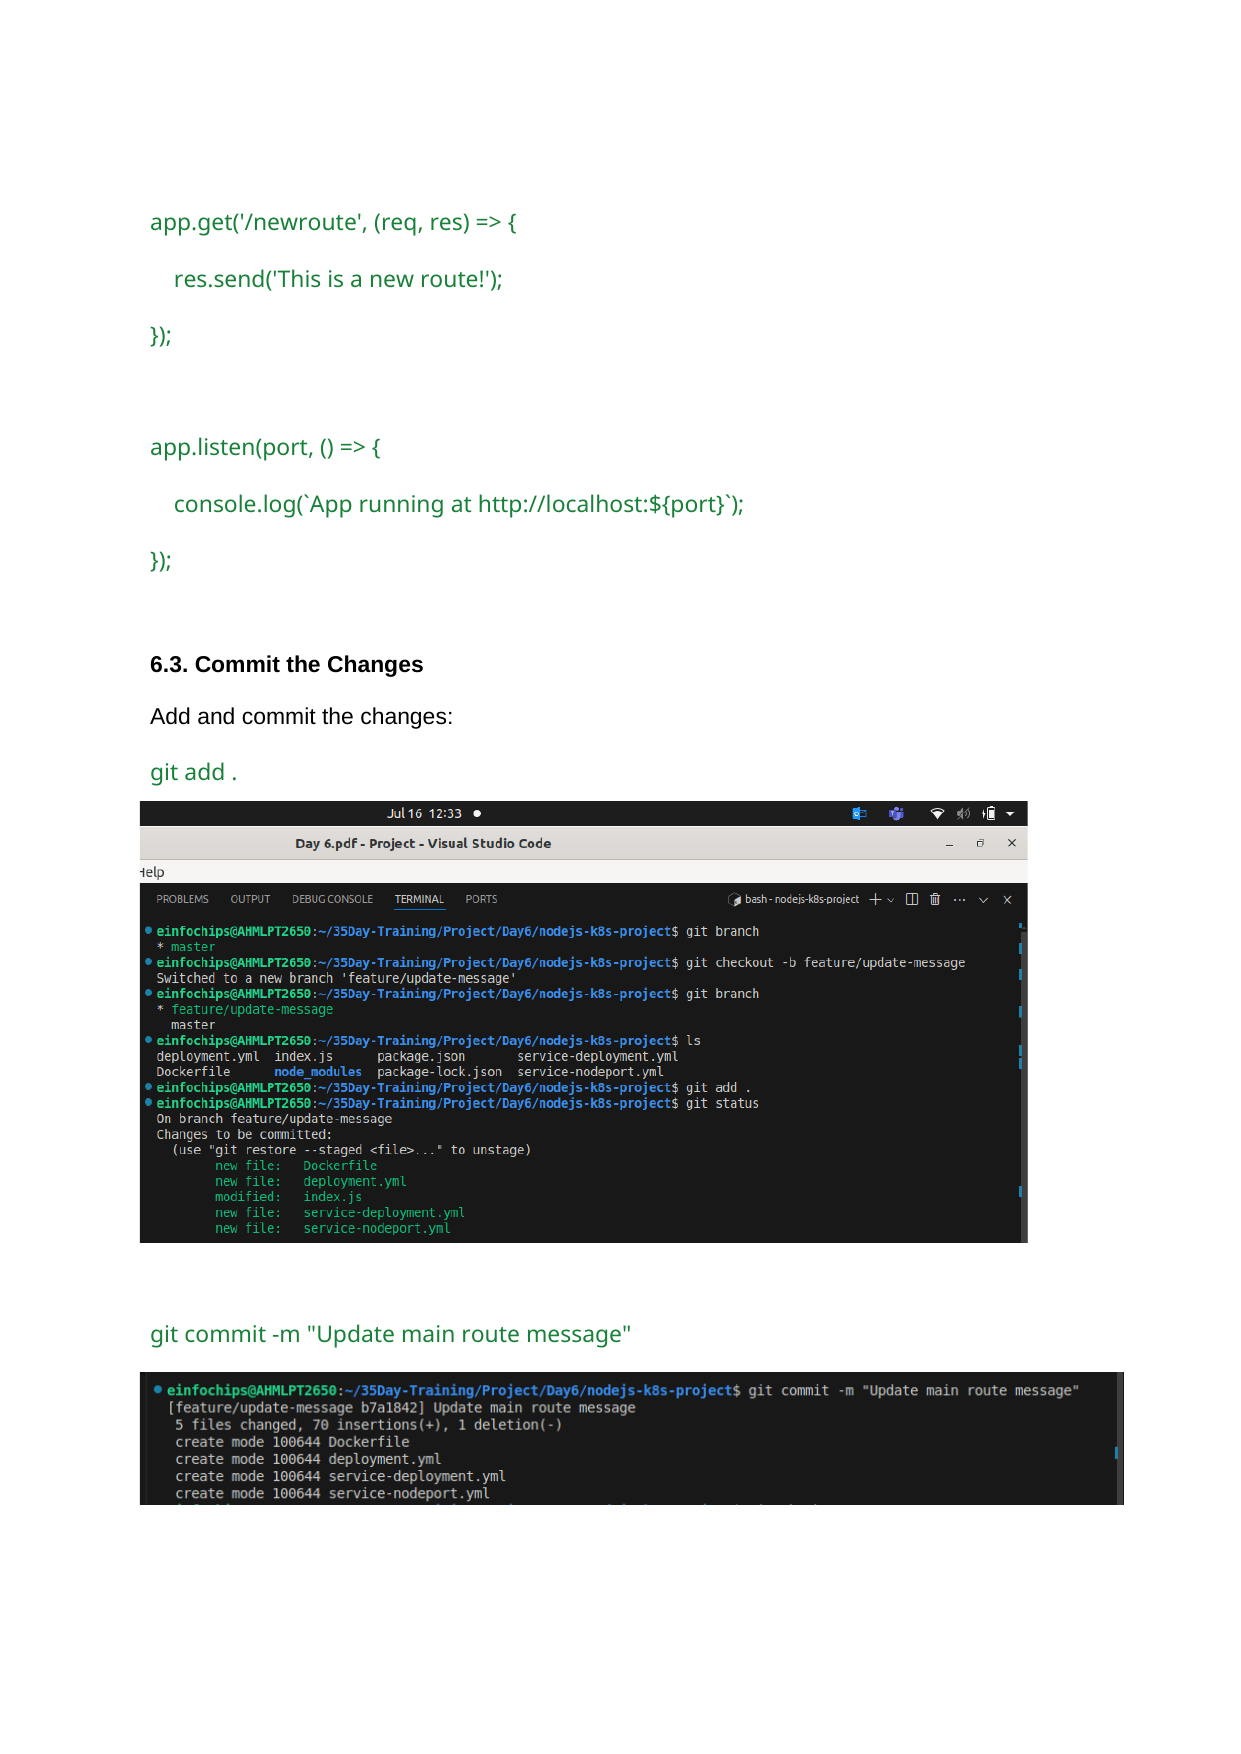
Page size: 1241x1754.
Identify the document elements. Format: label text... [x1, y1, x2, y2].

text app.get('/newroute', (req, res) => { [150, 206, 1090, 237]
picture [139, 1372, 1124, 1505]
text }); [150, 544, 1090, 575]
text Add and commit the changes: git add . [150, 703, 1090, 787]
text 6.3. Commit the Changes [150, 651, 1090, 678]
text git commit -m "Update main route message" [150, 1318, 1090, 1349]
text }); [150, 319, 1090, 350]
text app.listen(port, () => { [150, 431, 1090, 462]
text res.send('This is a new route!'); [150, 262, 1090, 294]
picture [139, 801, 1028, 1243]
text console.log(`App running at http://localhost:${port}`); [150, 487, 1090, 519]
